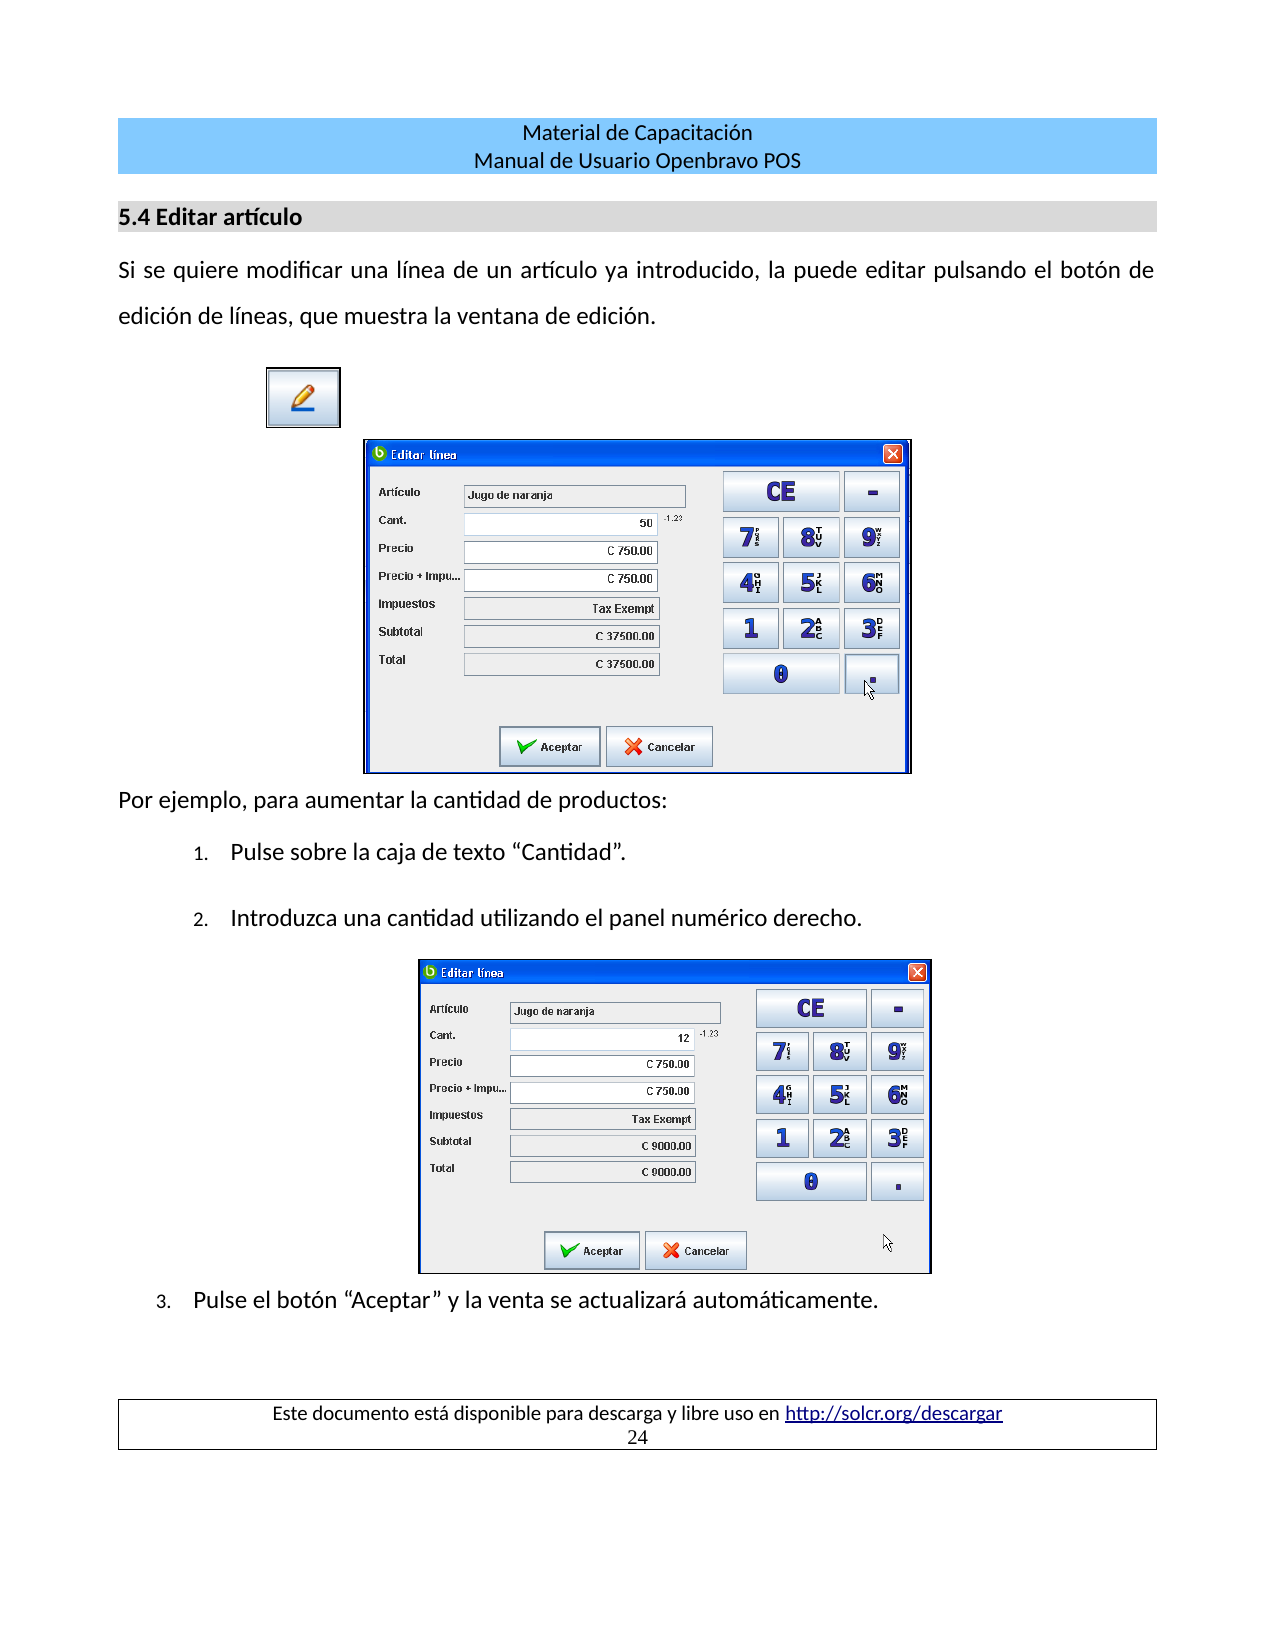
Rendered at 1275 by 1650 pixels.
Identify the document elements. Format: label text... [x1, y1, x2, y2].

text Por ejemplo, para aumentar la cantidad de productos: [118, 785, 1157, 815]
text Si se quiere modificar una línea de un artículo ya introducido, la puede editar pulsando el botón de edición de líneas, que muestra la ventana de edición. [118, 255, 1157, 331]
list Pulse sobre la caja de texto “Cantidad”. [193, 836, 1157, 867]
subtitle 5.4 Editar artículo [118, 201, 1157, 232]
list Pulse el botón “Aceptar” y la venta se actualizará automáticamente. [156, 1284, 1157, 1315]
list Introduzca una cantidad utilizando el panel numérico derecho. [193, 903, 1157, 933]
